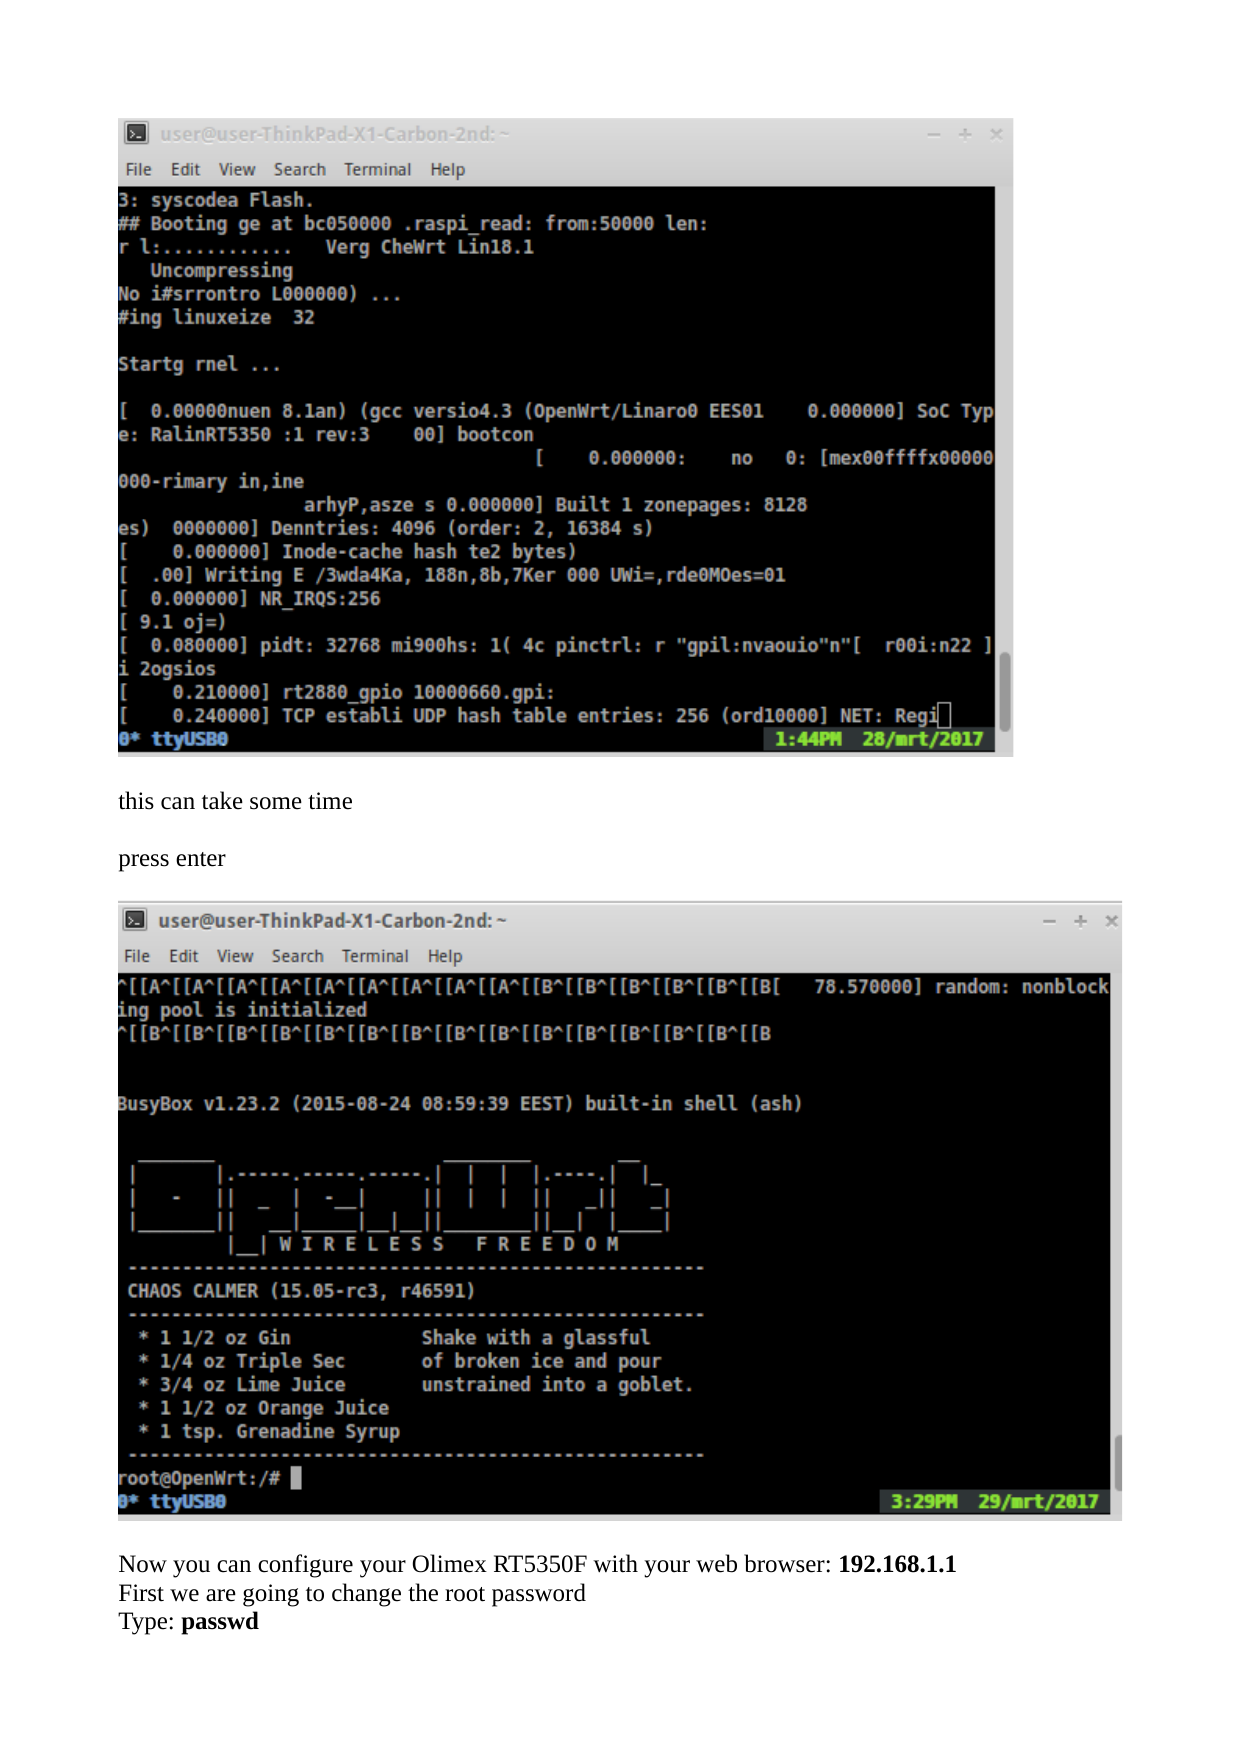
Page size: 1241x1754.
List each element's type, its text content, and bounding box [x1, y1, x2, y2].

picture [118, 900, 1123, 1521]
text Now you can configure your Olimex RT5350F with your web browser: 192.168.1.1 [118, 1549, 1122, 1578]
text this can take some time [118, 786, 1122, 814]
text First we are going to change the root password Type: passwd [118, 1578, 1122, 1635]
picture [118, 118, 1014, 757]
text press enter [118, 843, 1122, 872]
